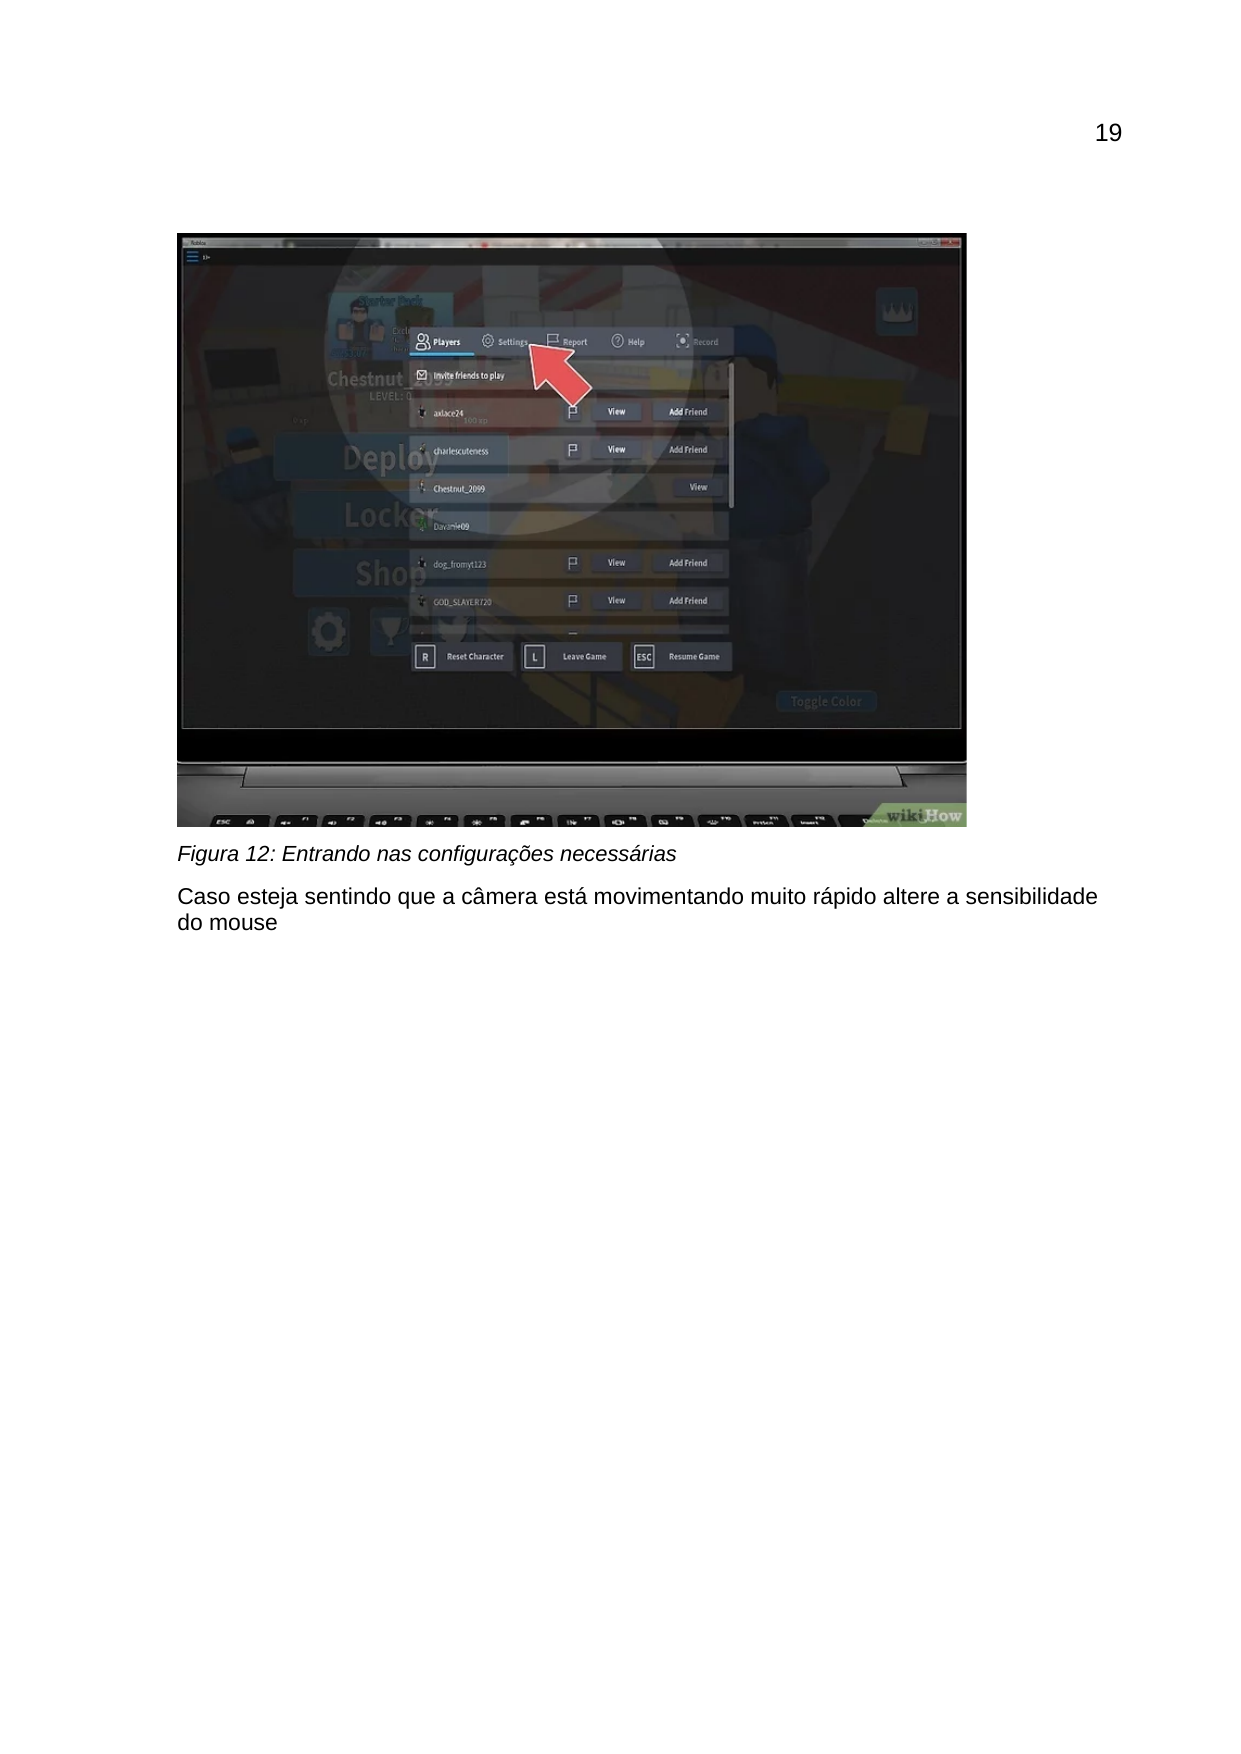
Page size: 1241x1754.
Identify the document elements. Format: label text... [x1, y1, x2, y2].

text Caso esteja sentindo que a câmera está movimentando muito rápido altere a sensibilidade do mouse [177, 883, 1122, 935]
text Figura 12: Entrando nas configurações necessárias [177, 827, 967, 866]
picture [177, 233, 967, 827]
